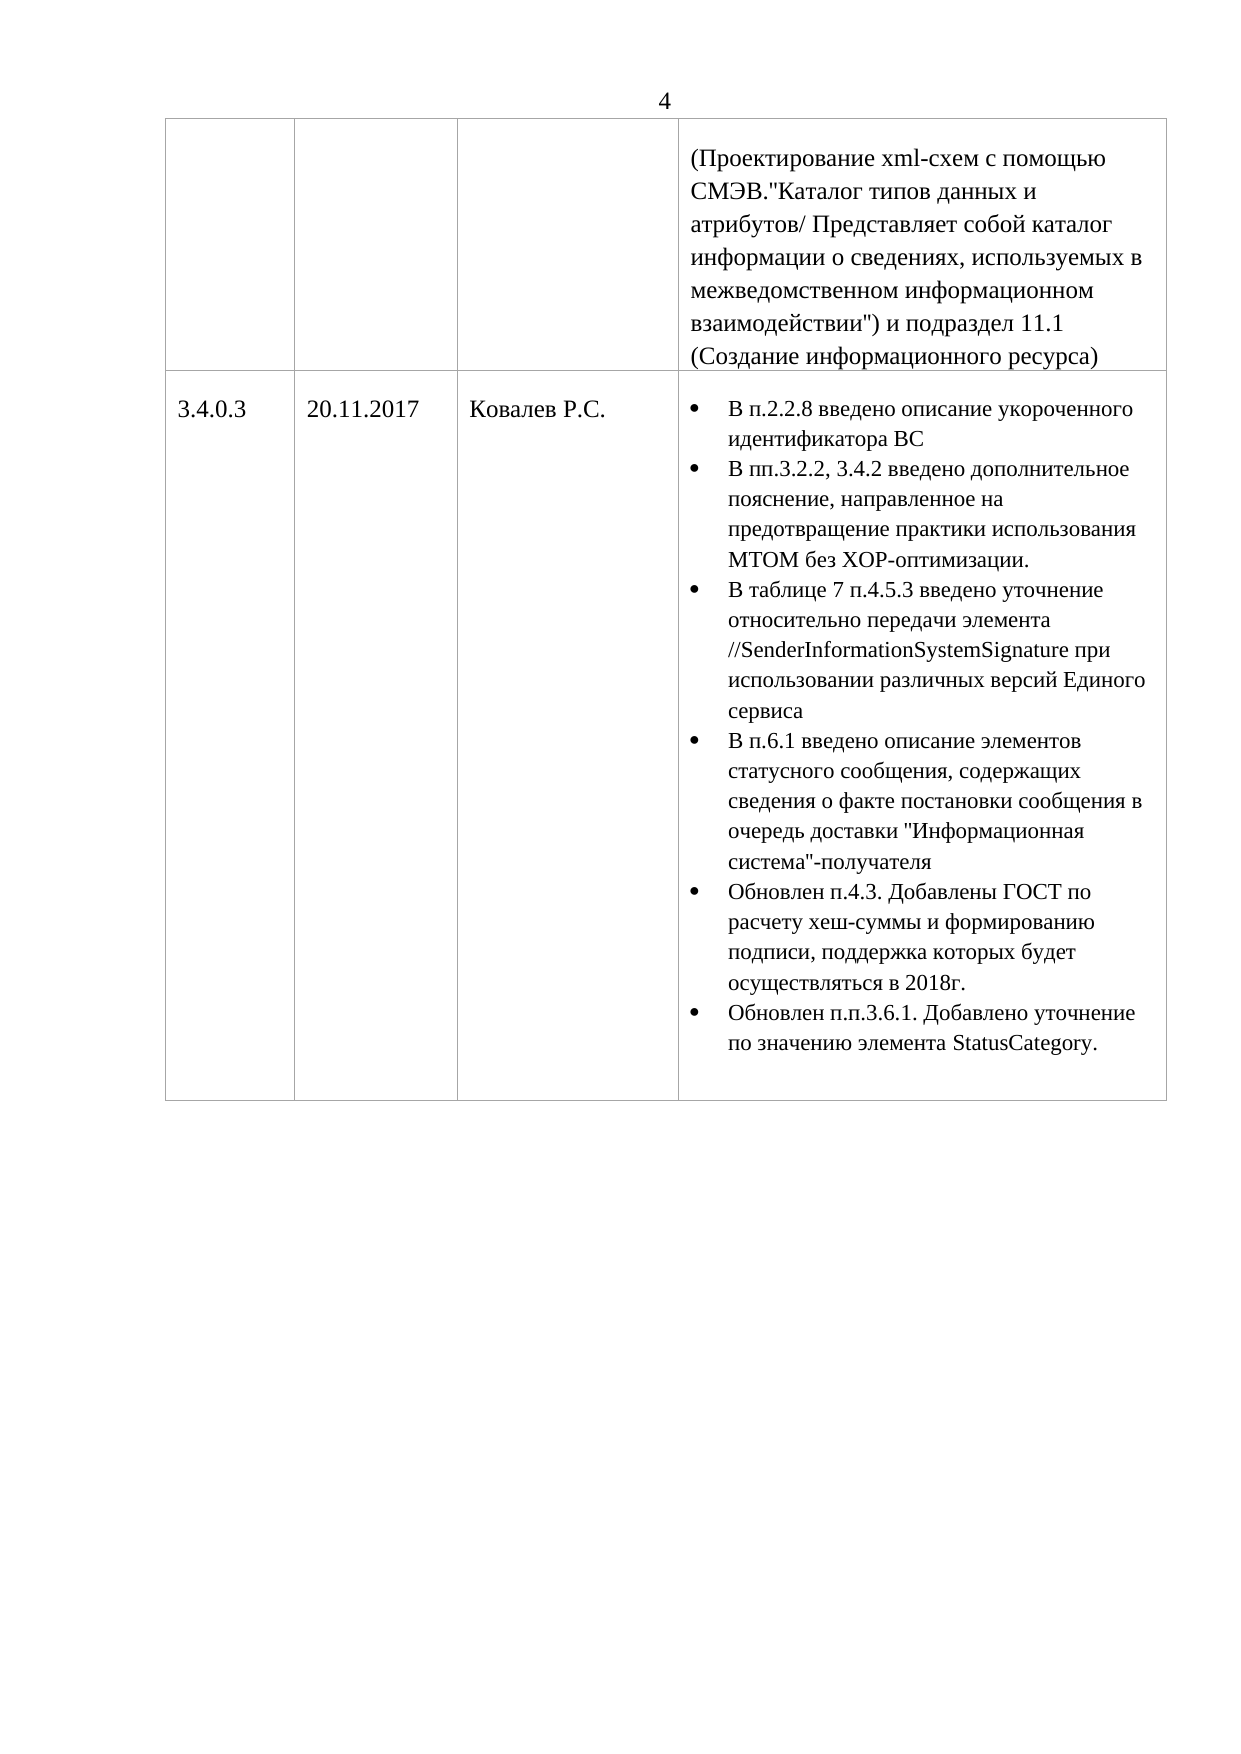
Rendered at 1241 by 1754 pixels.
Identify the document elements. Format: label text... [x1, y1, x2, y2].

table_cell [295, 119, 457, 370]
table_cell 20.11.2017 [295, 371, 457, 1100]
table_cell [166, 119, 294, 370]
table_cell В п.2.2.8 введено описание укороченного идентификатора ВС В пп.3.2.2, 3.4.2 введено дополнительное пояснение, направленное на предотвращение практики использования MTOM без XOP‑оптимизации. В таблице 7 п.4.5.3 введено уточнение относительно передачи элемента //SenderInformationSystemSignature при использовании различных версий Единого сервиса В п.6.1 введено описание элементов статусного сообщения, содержащих сведения о факте постановки сообщения в очередь доставки ''Информационная система''-получателя Обновлен п.4.3. Добавлены ГОСТ по расчету хеш-суммы и формированию подписи, поддержка которых будет осуществляться в 2018г. Обновлен п.п.3.6.1. Добавлено уточнение по значению элемента StatusCategory. [679, 371, 1166, 1100]
table_cell Ковалев Р.С. [458, 371, 678, 1100]
table_cell [458, 119, 678, 370]
table_cell (Проектирование xml-схем с помощью СМЭВ.''Каталог типов данных и атрибутов/ Представляет собой каталог информации о сведениях, используемых в межведомственном информационном взаимодействии'') и подраздел 11.1 (Создание информационного ресурса) [679, 119, 1166, 370]
table_cell 3.4.0.3 [166, 371, 294, 1100]
